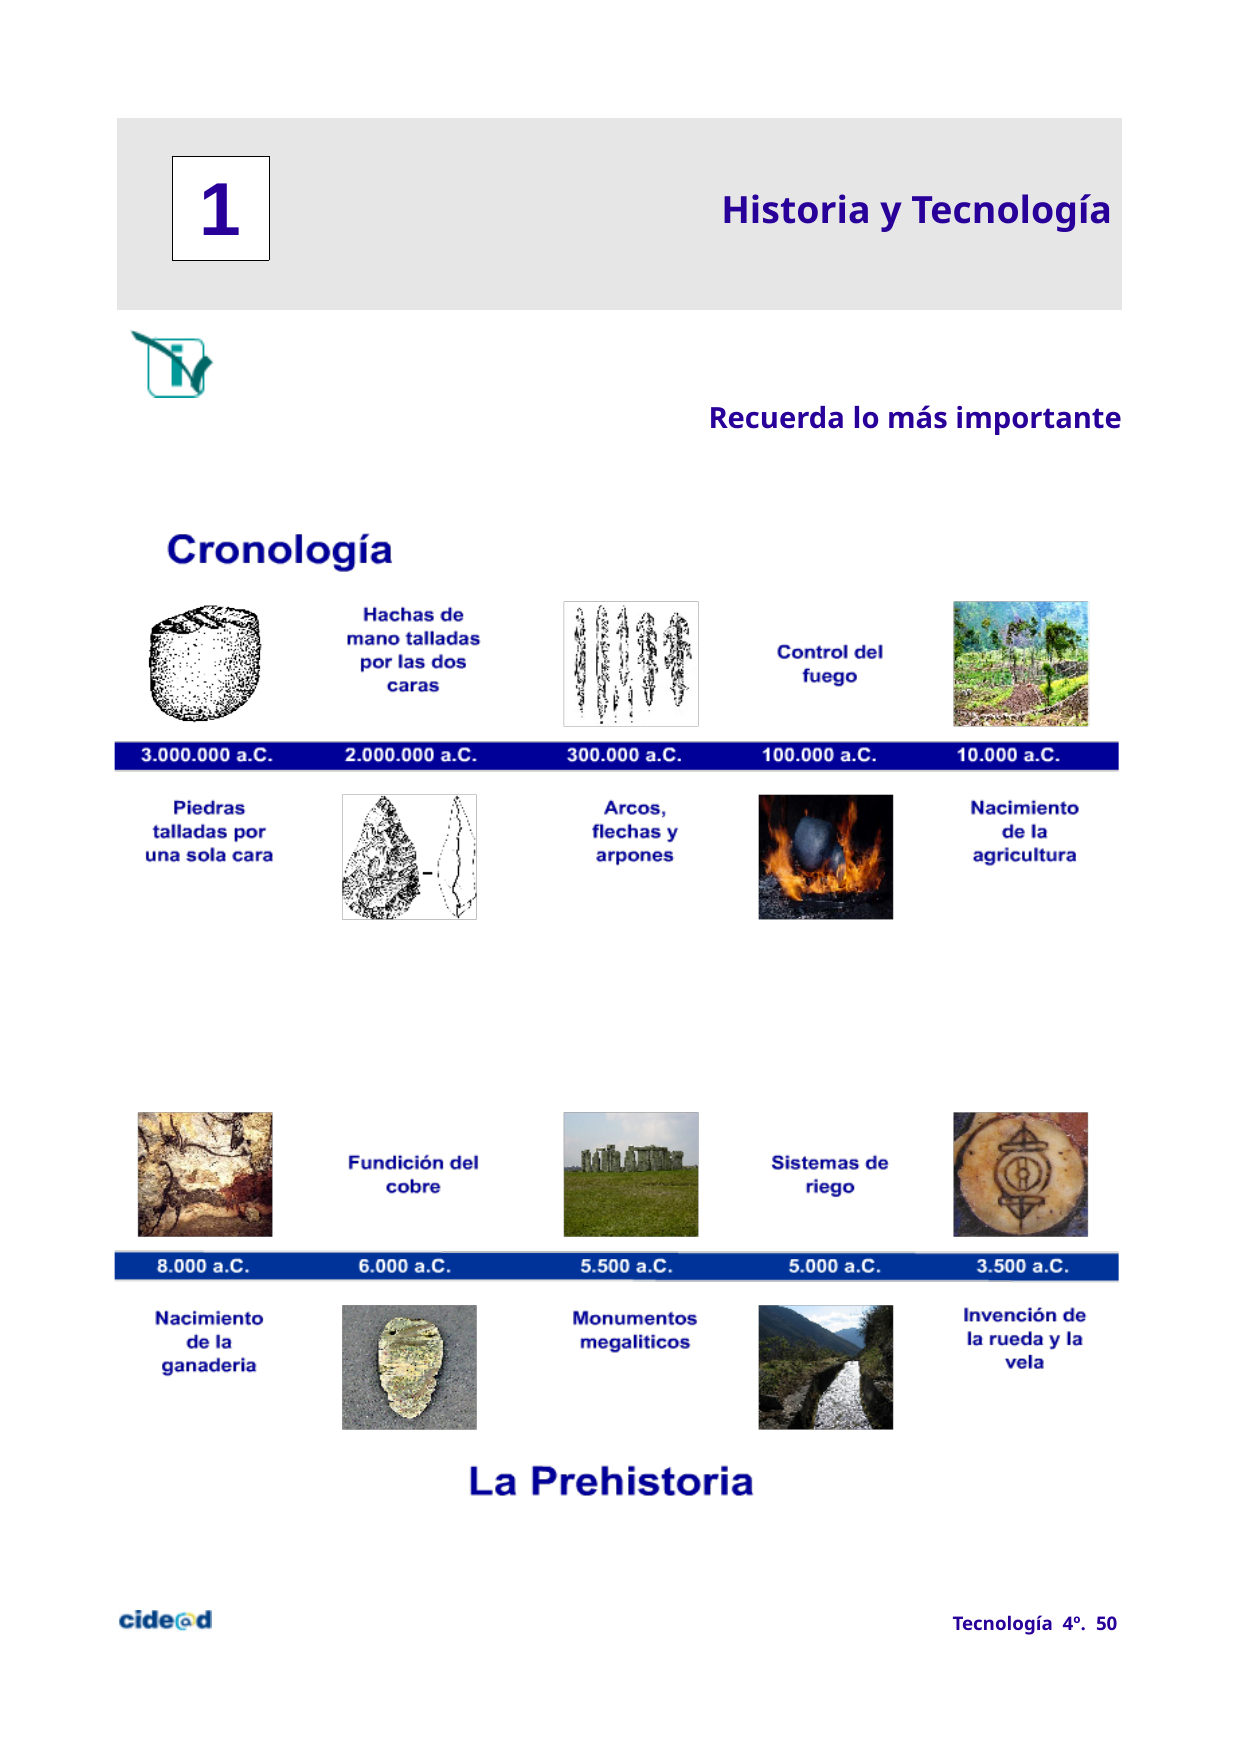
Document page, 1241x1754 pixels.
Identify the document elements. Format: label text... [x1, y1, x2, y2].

table_header Historia y Tecnología [117, 118, 1122, 310]
picture [118, 1610, 212, 1632]
picture [114, 502, 1119, 1008]
table_header [620, 478, 1122, 518]
text Recuerda lo más importante [118, 310, 1122, 437]
picture [129, 330, 215, 398]
picture [114, 1013, 1119, 1518]
table_header [118, 478, 620, 502]
